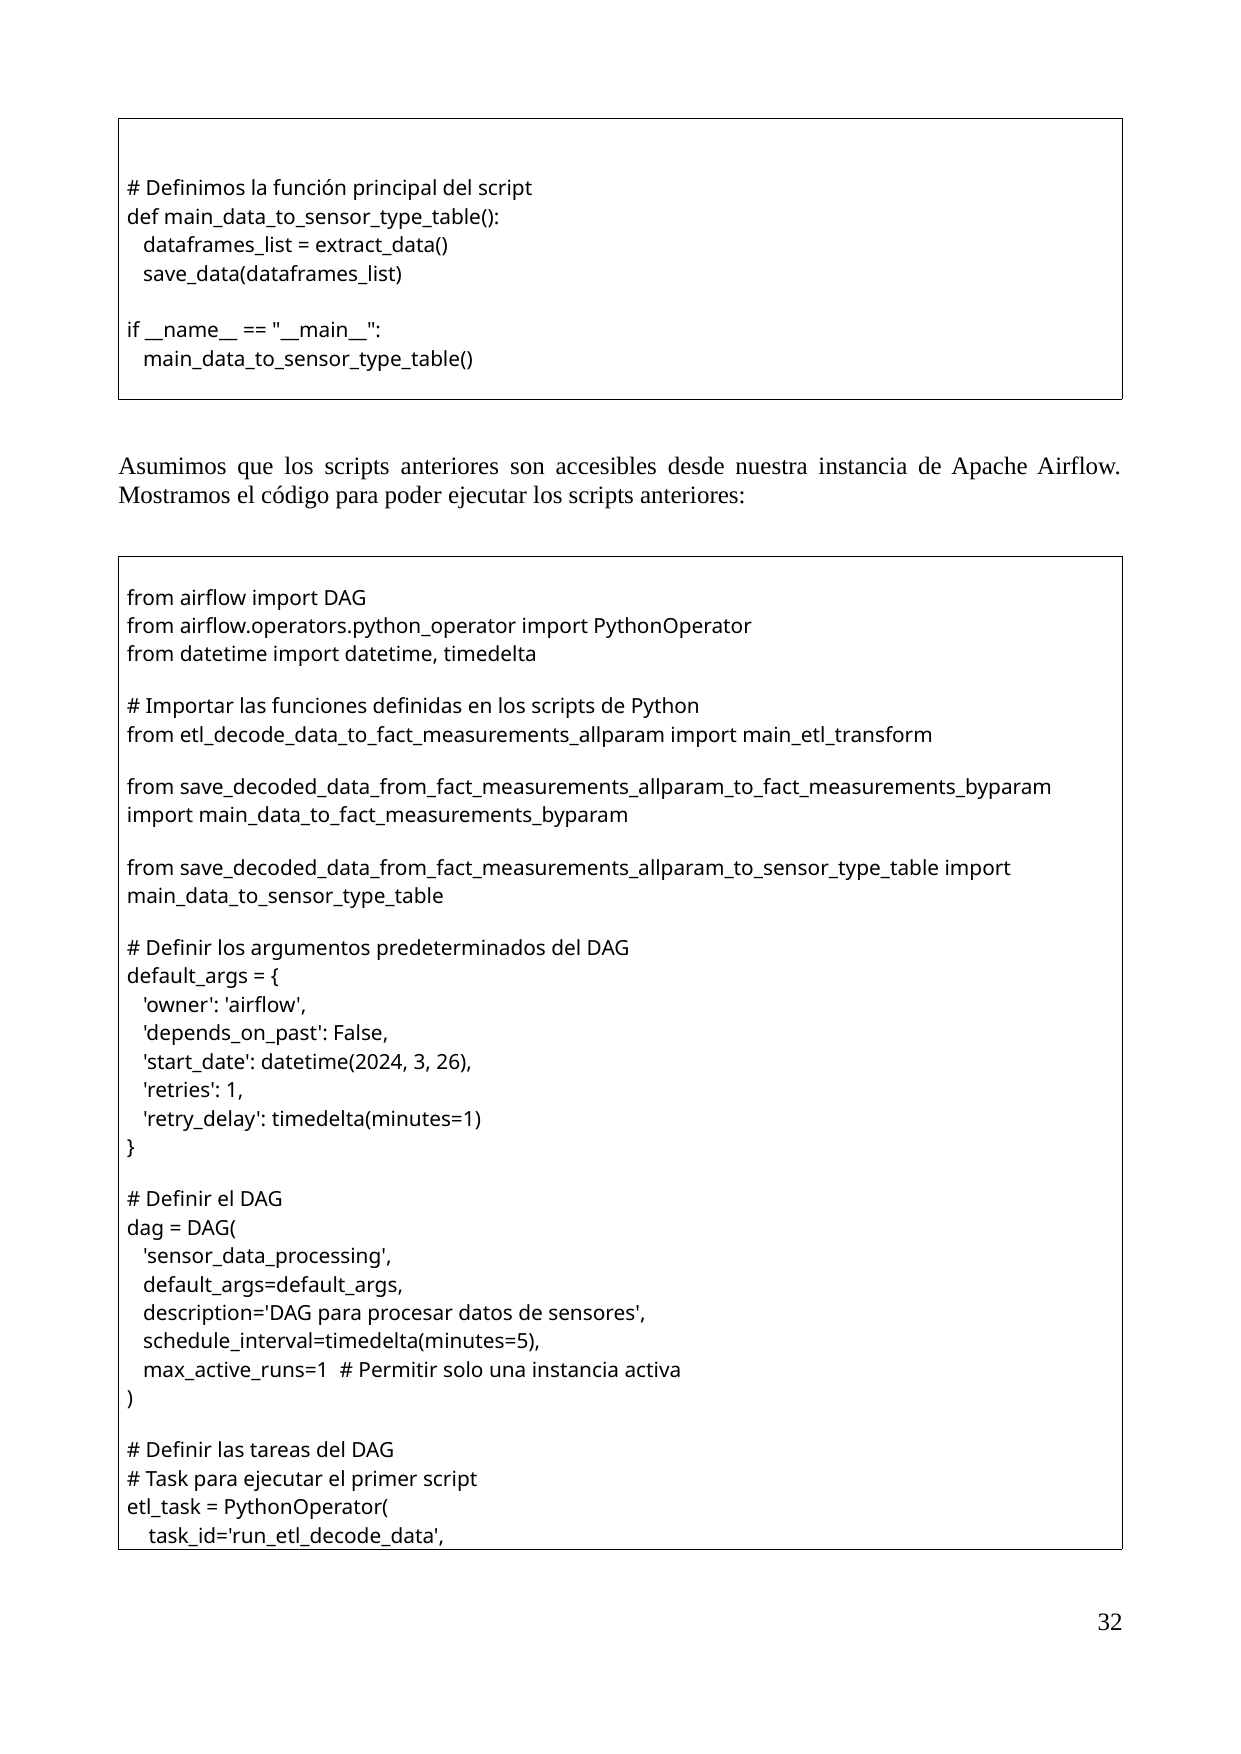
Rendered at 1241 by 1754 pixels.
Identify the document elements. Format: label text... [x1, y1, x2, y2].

text task_id='run_etl_decode_data', [119, 1518, 1122, 1549]
text max_active_runs=1 # Permitir solo una instancia activa [119, 1352, 1122, 1380]
text default_args=default_args, [119, 1267, 1122, 1295]
text # Importar las funciones definidas en los scripts de Python [119, 688, 1122, 717]
text } [119, 1129, 1122, 1161]
text schedule_interval=timedelta(minutes=5), [119, 1323, 1122, 1352]
text # Definir los argumentos predeterminados del DAG [119, 930, 1122, 958]
text main_data_to_sensor_type_table() [119, 341, 1122, 372]
text description='DAG para procesar datos de sensores', [119, 1295, 1122, 1323]
text dataframes_list = extract_data() [119, 227, 1122, 256]
text 'sensor_data_processing', [119, 1238, 1122, 1267]
text import main_data_to_fact_measurements_byparam [119, 797, 1122, 829]
text # Definir las tareas del DAG [119, 1432, 1122, 1461]
text dag = DAG( [119, 1210, 1122, 1238]
text 'depends_on_past': False, [119, 1015, 1122, 1044]
text default_args = { [119, 958, 1122, 987]
text from save_decoded_data_from_fact_measurements_allparam_to_sensor_type_table import [119, 849, 1122, 878]
text # Definimos la función principal del script [119, 170, 1122, 199]
text if __name__ == "__main__": [119, 312, 1122, 341]
text 'start_date': datetime(2024, 3, 26), [119, 1044, 1122, 1072]
text from save_decoded_data_from_fact_measurements_allparam_to_fact_measurements_byparam [119, 769, 1122, 797]
text etl_task = PythonOperator( [119, 1489, 1122, 1518]
text main_data_to_sensor_type_table [119, 878, 1122, 909]
text # Definir el DAG [119, 1181, 1122, 1210]
text 'owner': 'airflow', [119, 987, 1122, 1015]
text def main_data_to_sensor_type_table(): [119, 199, 1122, 227]
text from etl_decode_data_to_fact_measurements_allparam import main_etl_transform [119, 717, 1122, 748]
text # Task para ejecutar el primer script [119, 1461, 1122, 1489]
text ) [119, 1380, 1122, 1412]
text 'retry_delay': timedelta(minutes=1) [119, 1101, 1122, 1129]
text Asumimos que los scripts anteriores son accesibles desde nuestra instancia de Apache Airflow. Mostramos el código para poder ejecutar los scripts anteriores: [118, 451, 1122, 509]
text from datetime import datetime, timedelta [119, 636, 1122, 668]
text 'retries': 1, [119, 1072, 1122, 1101]
text save_data(dataframes_list) [119, 256, 1122, 287]
text from airflow import DAG [119, 579, 1122, 608]
text from airflow.operators.python_operator import PythonOperator [119, 608, 1122, 636]
